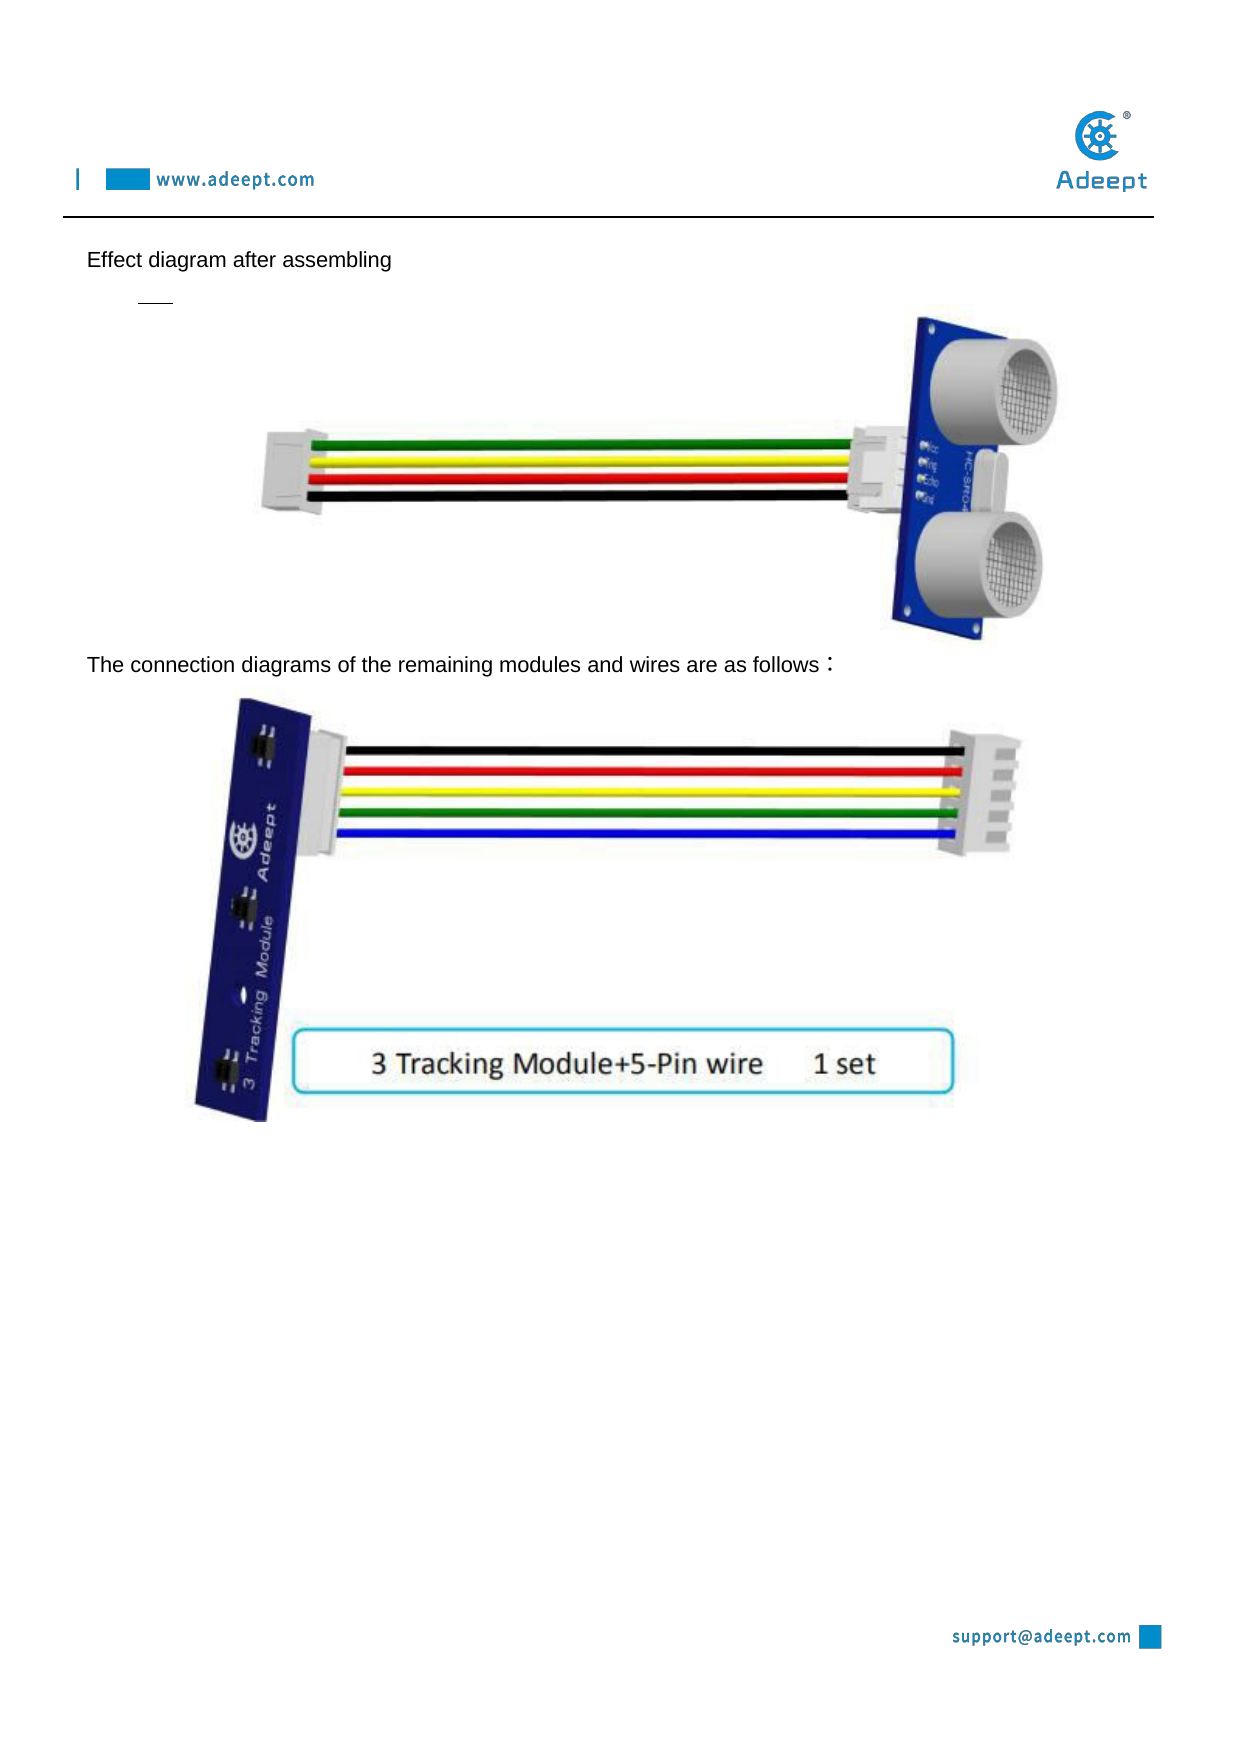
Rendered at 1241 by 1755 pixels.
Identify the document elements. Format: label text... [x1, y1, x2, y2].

text The connection diagrams of the remaining modules and wires are as follows： [87, 649, 1178, 679]
picture [1056, 111, 1147, 192]
picture [947, 1625, 1139, 1649]
text Effect diagram after assembling [87, 246, 1178, 272]
picture [160, 304, 1102, 649]
picture [87, 686, 1064, 1122]
picture [75, 167, 343, 191]
